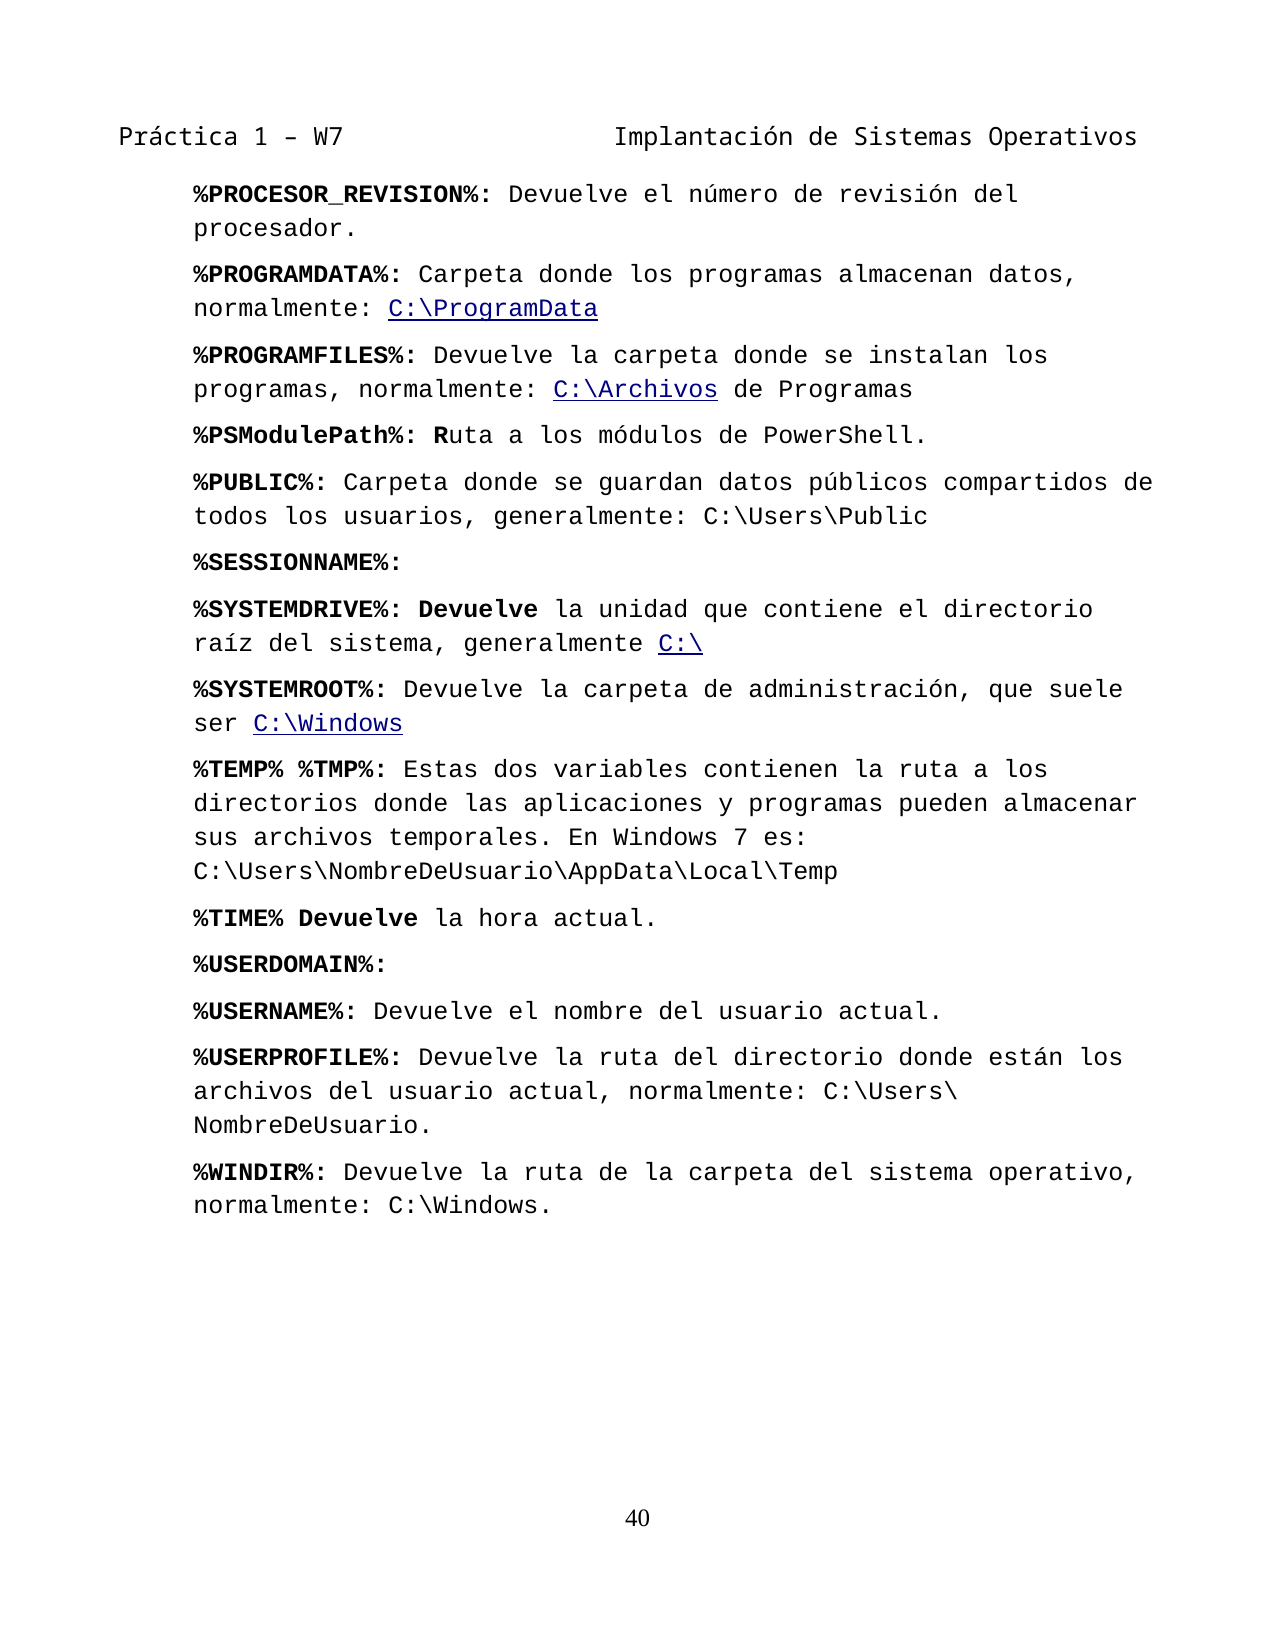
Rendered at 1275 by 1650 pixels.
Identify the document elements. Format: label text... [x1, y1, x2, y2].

list %SYSTEMROOT%: Devuelve la carpeta de administración, que suele ser C:\Windows [156, 677, 1157, 739]
list %SYSTEMDRIVE%: Devuelve la unidad que contiene el directorio raíz del sistema, generalmente C:\ [156, 596, 1157, 658]
list %PROGRAMDATA%: Carpeta donde los programas almacenan datos, normalmente: C:\ProgramData [156, 262, 1157, 324]
list %TIME% Devuelve la hora actual. [156, 905, 1157, 934]
list %USERPROFILE%: Devuelve la ruta del directorio donde están los archivos del usuario actual, normalmente: C:\Users\NombreDeUsuario. [156, 1045, 1157, 1141]
list %PUBLIC%: Carpeta donde se guardan datos públicos compartidos de todos los usuarios, generalmente: C:\Users\Public [156, 469, 1157, 532]
list %PROCESOR_REVISION%: Devuelve el número de revisión del procesador. [156, 182, 1157, 244]
list %USERDOMAIN%: [156, 952, 1157, 980]
list %USERNAME%: Devuelve el nombre del usuario actual. [156, 998, 1157, 1027]
list %WINDIR%: Devuelve la ruta de la carpeta del sistema operativo, normalmente: C:\Windows. [156, 1159, 1157, 1221]
list %SESSIONNAME%: [156, 550, 1157, 578]
list %TEMP% %TMP%: Estas dos variables contienen la ruta a los directorios donde las aplicaciones y programas pueden almacenar sus archivos temporales. En Windows 7 es: C:\Users\NombreDeUsuario\AppData\Local\Temp [156, 757, 1157, 887]
list %PSModulePath%: Ruta a los módulos de PowerShell. [156, 423, 1157, 451]
list %PROGRAMFILES%: Devuelve la carpeta donde se instalan los programas, normalmente: C:\Archivos de Programas [156, 342, 1157, 405]
